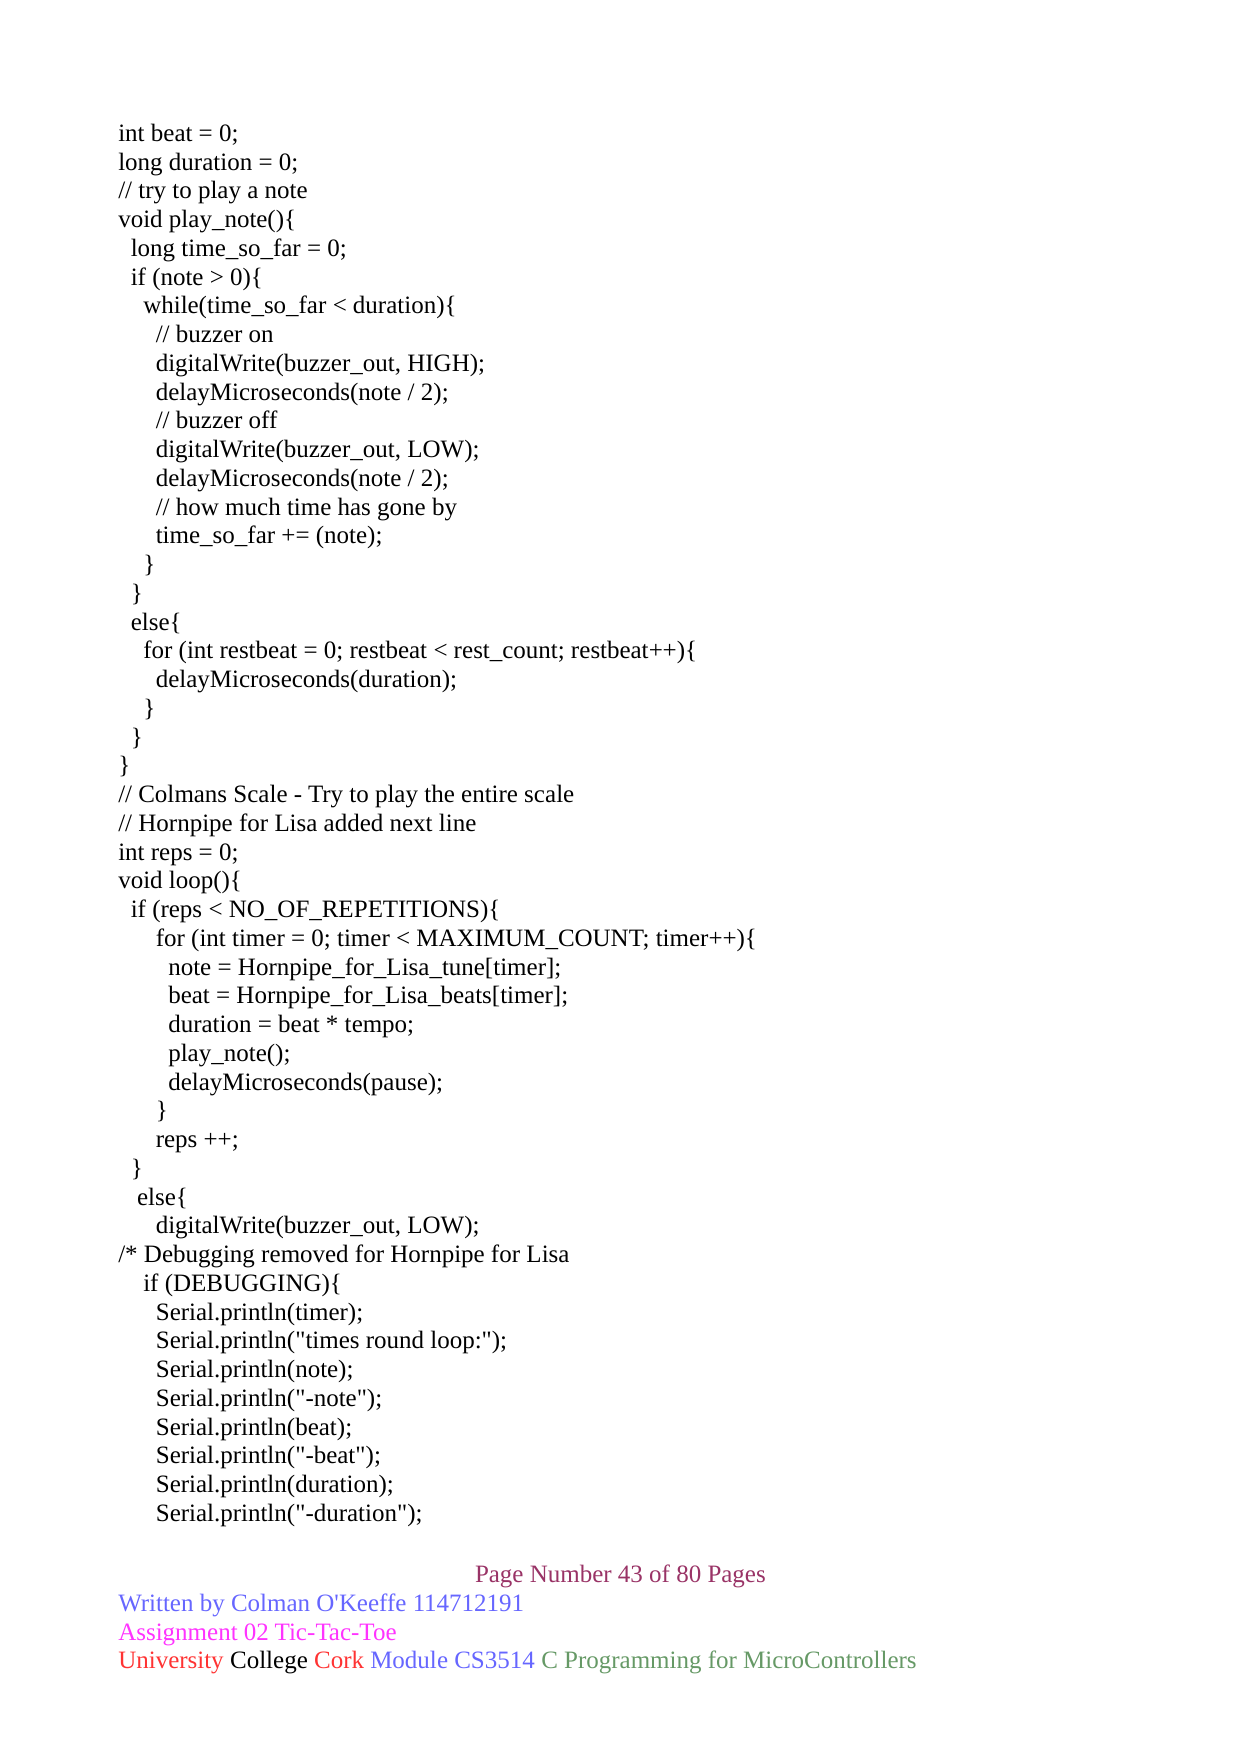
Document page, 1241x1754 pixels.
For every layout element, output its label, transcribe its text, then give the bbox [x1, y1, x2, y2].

text long duration = 0; [118, 147, 1122, 176]
text // buzzer off [118, 406, 1122, 434]
text duration = beat * tempo; [118, 1009, 1122, 1038]
text Serial.println(timer); [118, 1297, 1122, 1326]
text // buzzer on [118, 319, 1122, 348]
text // Colmans Scale - Try to play the entire scale [118, 779, 1122, 808]
text digitalWrite(buzzer_out, HIGH); [118, 348, 1122, 377]
text // Hornpipe for Lisa added next line [118, 808, 1122, 837]
text for (int restbeat = 0; restbeat < rest_count; restbeat++){ [118, 636, 1122, 664]
text // try to play a note [118, 176, 1122, 204]
text Serial.println(duration); [118, 1469, 1122, 1498]
text // how much time has gone by [118, 492, 1122, 521]
text Serial.println(note); [118, 1354, 1122, 1383]
text delayMicroseconds(duration); [118, 664, 1122, 693]
text int reps = 0; [118, 837, 1122, 866]
text Serial.println(beat); [118, 1412, 1122, 1441]
text Serial.println("times round loop:"); [118, 1326, 1122, 1354]
text else{ [118, 1182, 1122, 1211]
text int beat = 0; [118, 118, 1122, 147]
text reps ++; [118, 1124, 1122, 1153]
text Serial.println("-duration"); [118, 1498, 1122, 1527]
text if (note > 0){ [118, 262, 1122, 291]
text delayMicroseconds(note / 2); [118, 377, 1122, 406]
text play_note(); [118, 1038, 1122, 1067]
text while(time_so_far < duration){ [118, 291, 1122, 319]
text else{ [118, 607, 1122, 636]
text long time_so_far = 0; [118, 233, 1122, 262]
text digitalWrite(buzzer_out, LOW); [118, 434, 1122, 463]
text time_so_far += (note); [118, 521, 1122, 549]
text } [118, 693, 1122, 722]
text } [118, 1096, 1122, 1124]
text Serial.println("-beat"); [118, 1441, 1122, 1469]
text delayMicroseconds(pause); [118, 1067, 1122, 1096]
text digitalWrite(buzzer_out, LOW); [118, 1211, 1122, 1239]
text } [118, 578, 1122, 607]
text /* Debugging removed for Hornpipe for Lisa [118, 1239, 1122, 1268]
text void loop(){ [118, 866, 1122, 894]
text beat = Hornpipe_for_Lisa_beats[timer]; [118, 981, 1122, 1009]
text delayMicroseconds(note / 2); [118, 463, 1122, 492]
text void play_note(){ [118, 204, 1122, 233]
text for (int timer = 0; timer < MAXIMUM_COUNT; timer++){ [118, 923, 1122, 952]
text } [118, 549, 1122, 578]
text note = Hornpipe_for_Lisa_tune[timer]; [118, 952, 1122, 981]
text if (DEBUGGING){ [118, 1268, 1122, 1297]
text } [118, 1153, 1122, 1182]
text } [118, 751, 1122, 779]
text } [118, 722, 1122, 751]
text Serial.println("-note"); [118, 1383, 1122, 1412]
text if (reps < NO_OF_REPETITIONS){ [118, 894, 1122, 923]
